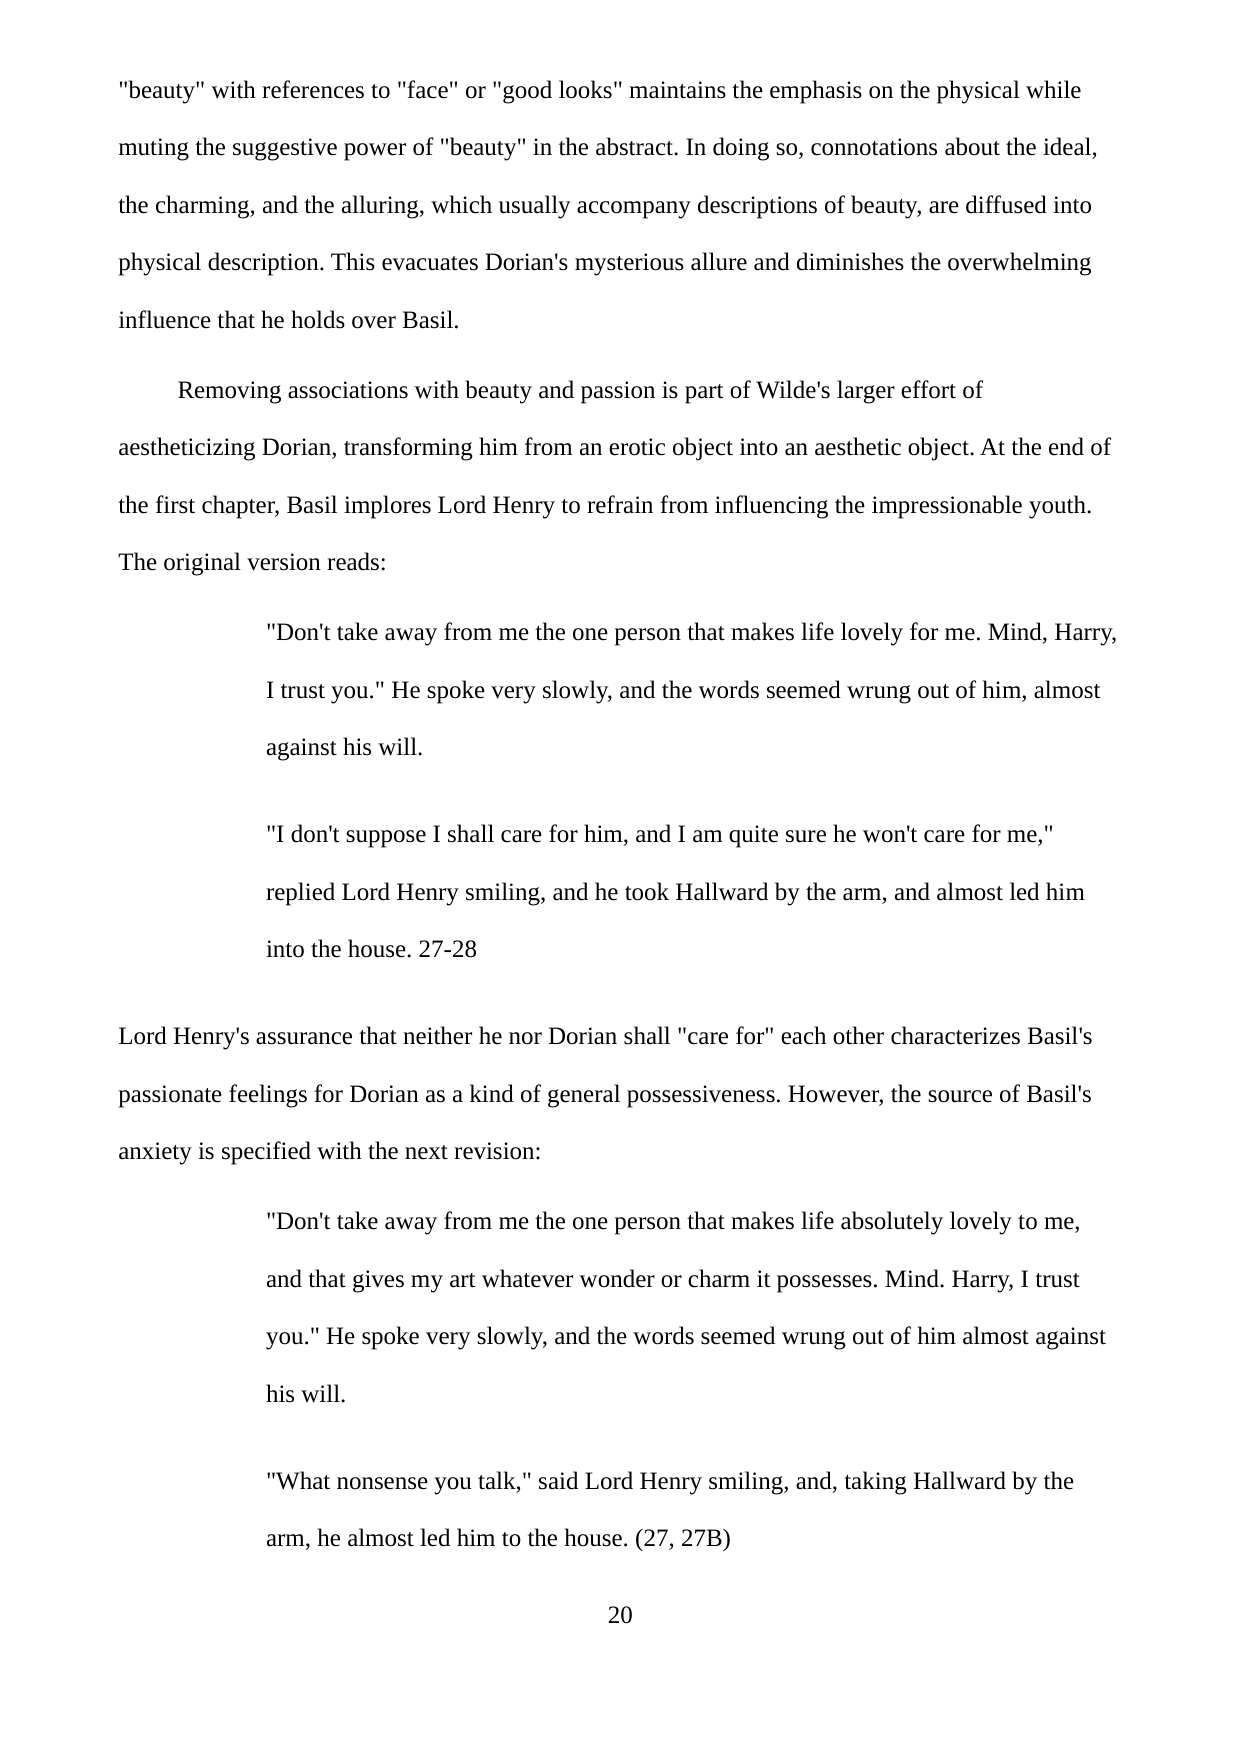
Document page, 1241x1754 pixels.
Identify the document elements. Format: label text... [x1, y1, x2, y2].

text "Don't take away from me the one person that makes life absolutely lovely to me, and that gives my art whatever wonder or charm it possesses. Mind. Harry, I trust you." He spoke very slowly, and the words seemed wrung out of him almost against his will. [266, 1206, 1122, 1408]
text Lord Henry's assurance that neither he nor Dorian shall "care for" each other characterizes Basil's passionate feelings for Dorian as a kind of general possessiveness. However, the source of Basil's anxiety is specified with the next revision: [118, 1021, 1122, 1165]
text "Don't take away from me the one person that makes life lovely for me. Mind, Harry, I trust you." He spoke very slowly, and the words seemed wrung out of him, almost against his will. [266, 617, 1122, 761]
text "beauty" with references to "face" or "good looks" maintains the emphasis on the physical while muting the suggestive power of "beauty" in the abstract. In doing so, connotations about the ideal, the charming, and the alluring, which usually accompany descriptions of beauty, are diffused into physical description. This evacuates Dorian's mysterious allure and diminishes the overwhelming influence that he holds over Basil. [118, 75, 1122, 334]
text "What nonsense you talk," said Lord Henry smiling, and, taking Hallward by the arm, he almost led him to the house. (27, 27B) [266, 1466, 1122, 1552]
text Removing associations with beauty and passion is part of Wilde's larger effort of aestheticizing Dorian, transforming him from an erotic object into an aesthetic object. At the end of the first chapter, Basil implores Lord Henry to refrain from influencing the impressionable youth. The original version reads: [118, 375, 1122, 576]
text "I don't suppose I shall care for him, and I am quite sure he won't care for me," replied Lord Henry smiling, and he took Hallward by the arm, and almost led him into the house. 27-28 [266, 819, 1122, 963]
